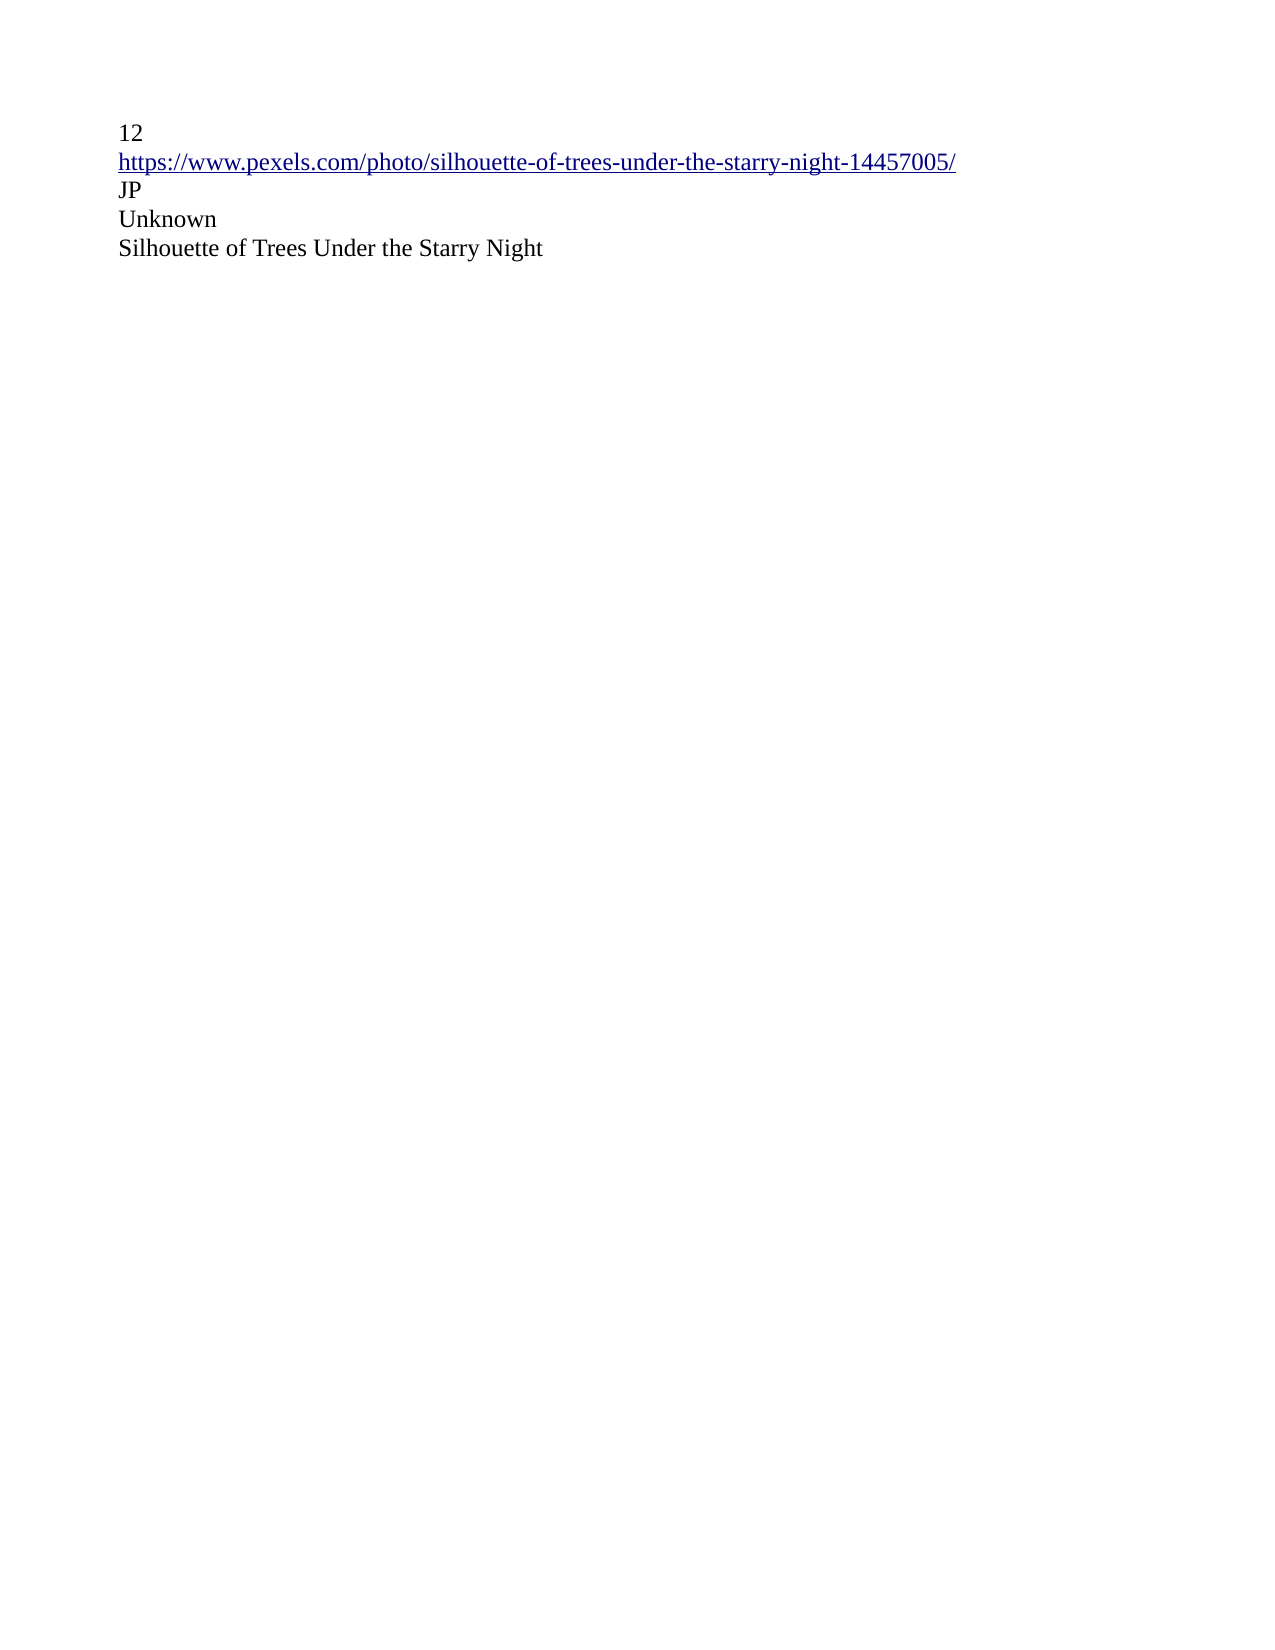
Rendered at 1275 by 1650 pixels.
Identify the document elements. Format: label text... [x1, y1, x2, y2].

text https://www.pexels.com/photo/silhouette-of-trees-under-the-starry-night-14457005/ [118, 147, 1157, 176]
text Silhouette of Trees Under the Starry Night [118, 233, 1157, 262]
text JP [118, 176, 1157, 204]
text 12 [118, 118, 1157, 147]
text Unknown [118, 204, 1157, 233]
